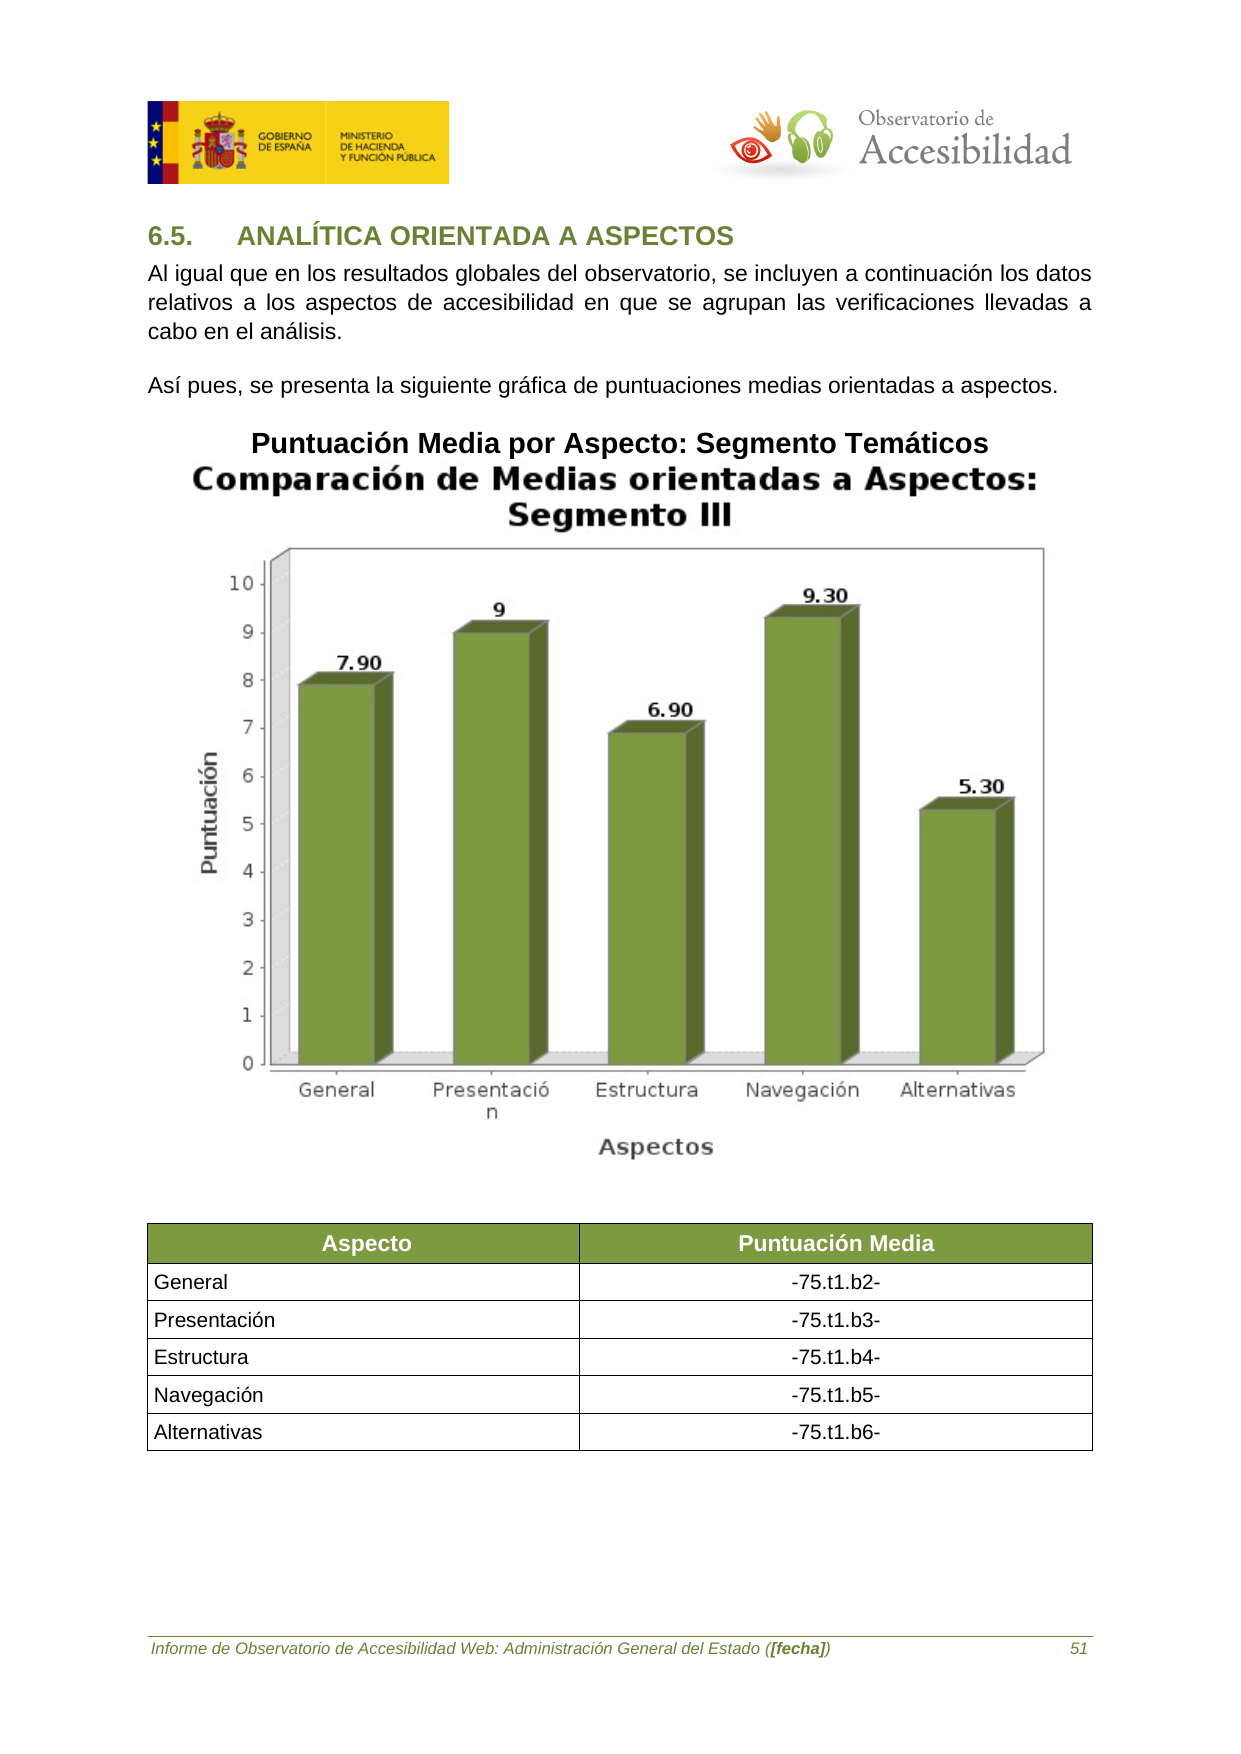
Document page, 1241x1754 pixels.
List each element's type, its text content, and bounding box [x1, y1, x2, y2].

table_header Puntuación Media [580, 1224, 1092, 1263]
table_cell -75.t1.b2- [580, 1264, 1092, 1300]
picture [178, 459, 1062, 1169]
table_cell Estructura [148, 1339, 579, 1375]
table_cell -75.t1.b4- [580, 1339, 1092, 1375]
table_cell -75.t1.b5- [580, 1376, 1092, 1413]
text Puntuación Media por Aspecto: Segmento Temáticos [148, 426, 1092, 460]
table_cell -75.t1.b3- [580, 1301, 1092, 1338]
text Al igual que en los resultados globales del observatorio, se incluyen a continuación los datos relativos a los aspectos de accesibilidad en que se agrupan las verificaciones llevadas a cabo en el análisis. [148, 260, 1092, 344]
text Así pues, se presenta la siguiente gráfica de puntuaciones medias orientadas a aspectos. [148, 372, 1092, 398]
table_cell Alternativas [148, 1414, 579, 1450]
picture [147, 101, 450, 184]
table_cell Navegación [148, 1376, 579, 1413]
picture [710, 101, 1086, 184]
table_cell -75.t1.b6- [580, 1414, 1092, 1450]
table_cell General [148, 1264, 579, 1300]
table_header Aspecto [148, 1224, 579, 1263]
subtitle Analítica orientada a aspectos [148, 220, 1092, 251]
table_cell Presentación [148, 1301, 579, 1338]
